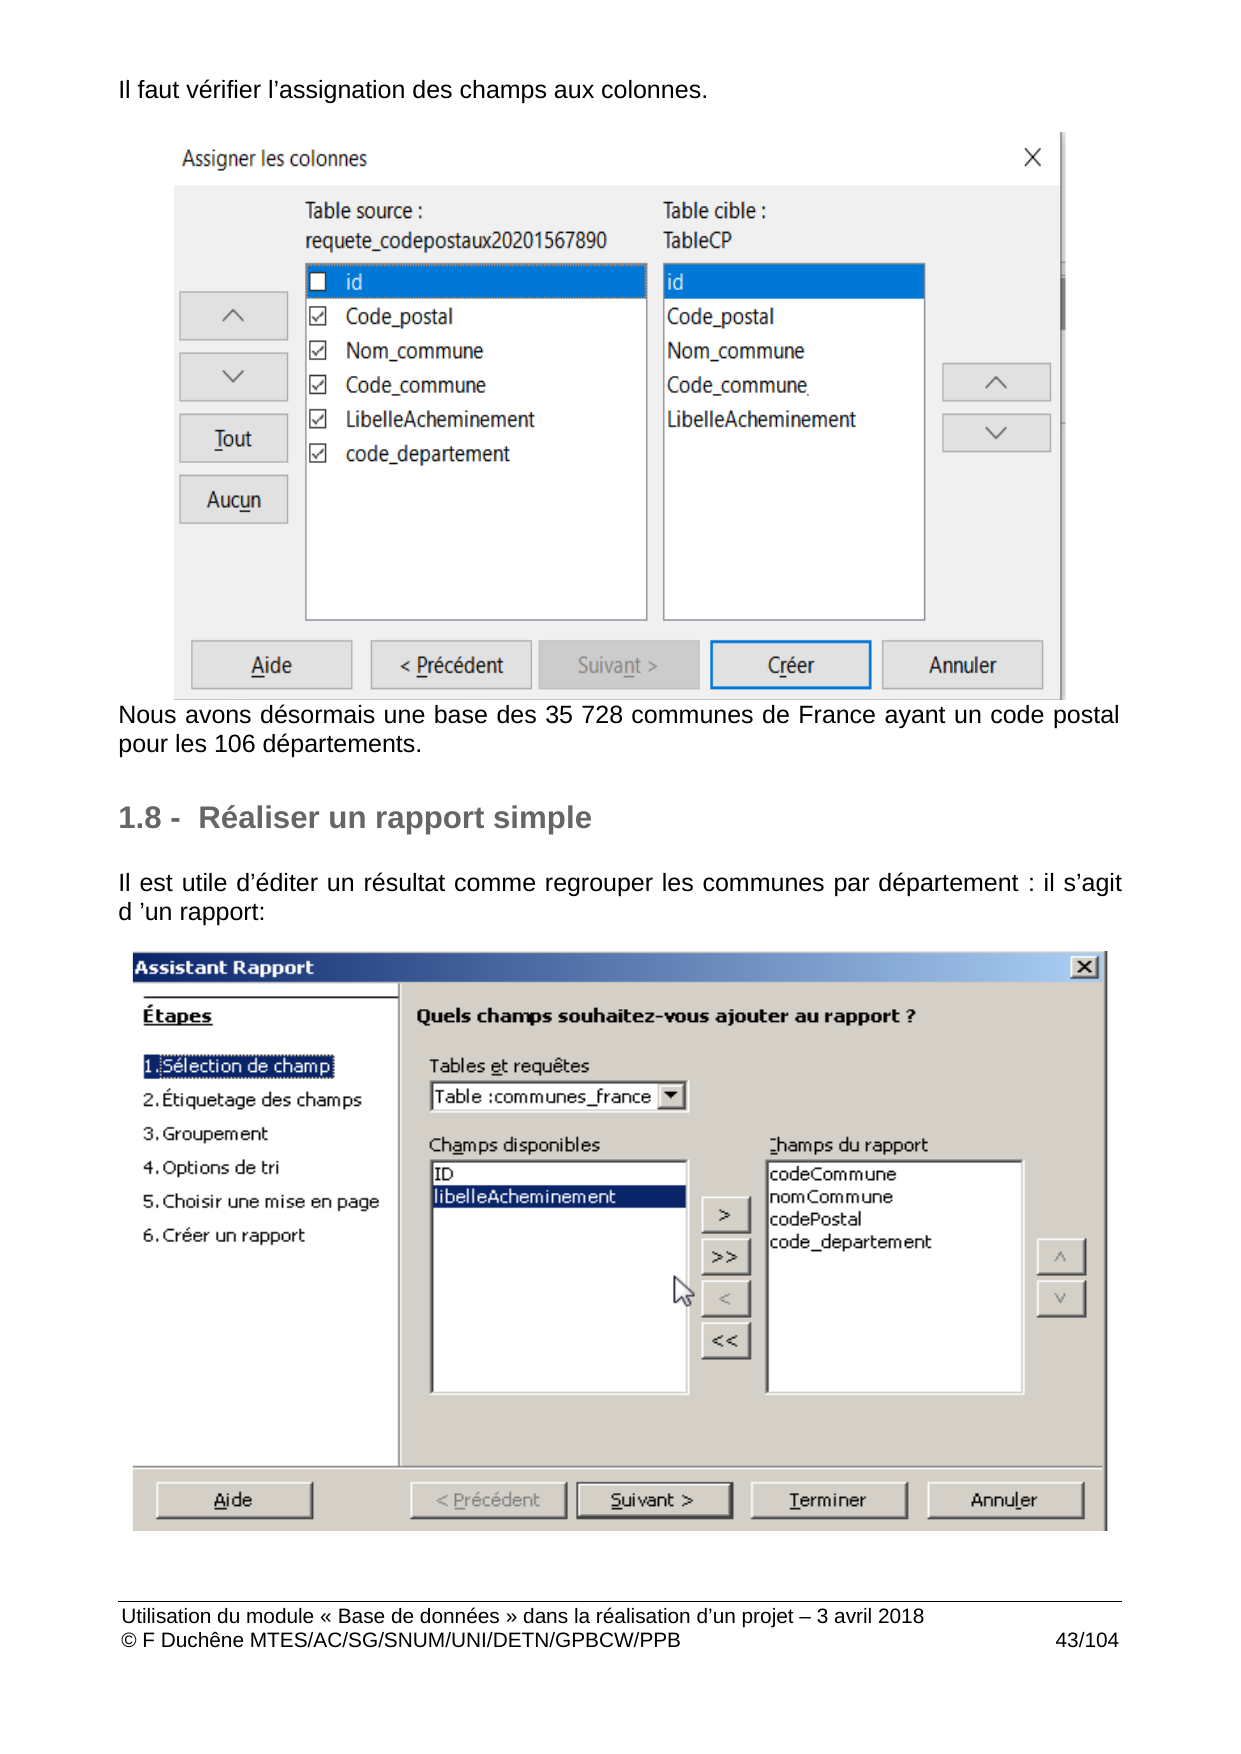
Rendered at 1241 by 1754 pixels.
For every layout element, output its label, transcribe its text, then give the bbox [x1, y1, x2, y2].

text Il est utile d’éditer un résultat comme regrouper les communes par département : il s’agit d ’un rapport: [118, 868, 1122, 926]
subtitle Réaliser un rapport simple [118, 799, 1122, 835]
text Nous avons désormais une base des 35 728 communes de France ayant un code postal pour les 106 départements. [118, 132, 1122, 757]
text Il faut vérifier l’assignation des champs aux colonnes. [118, 75, 1122, 104]
